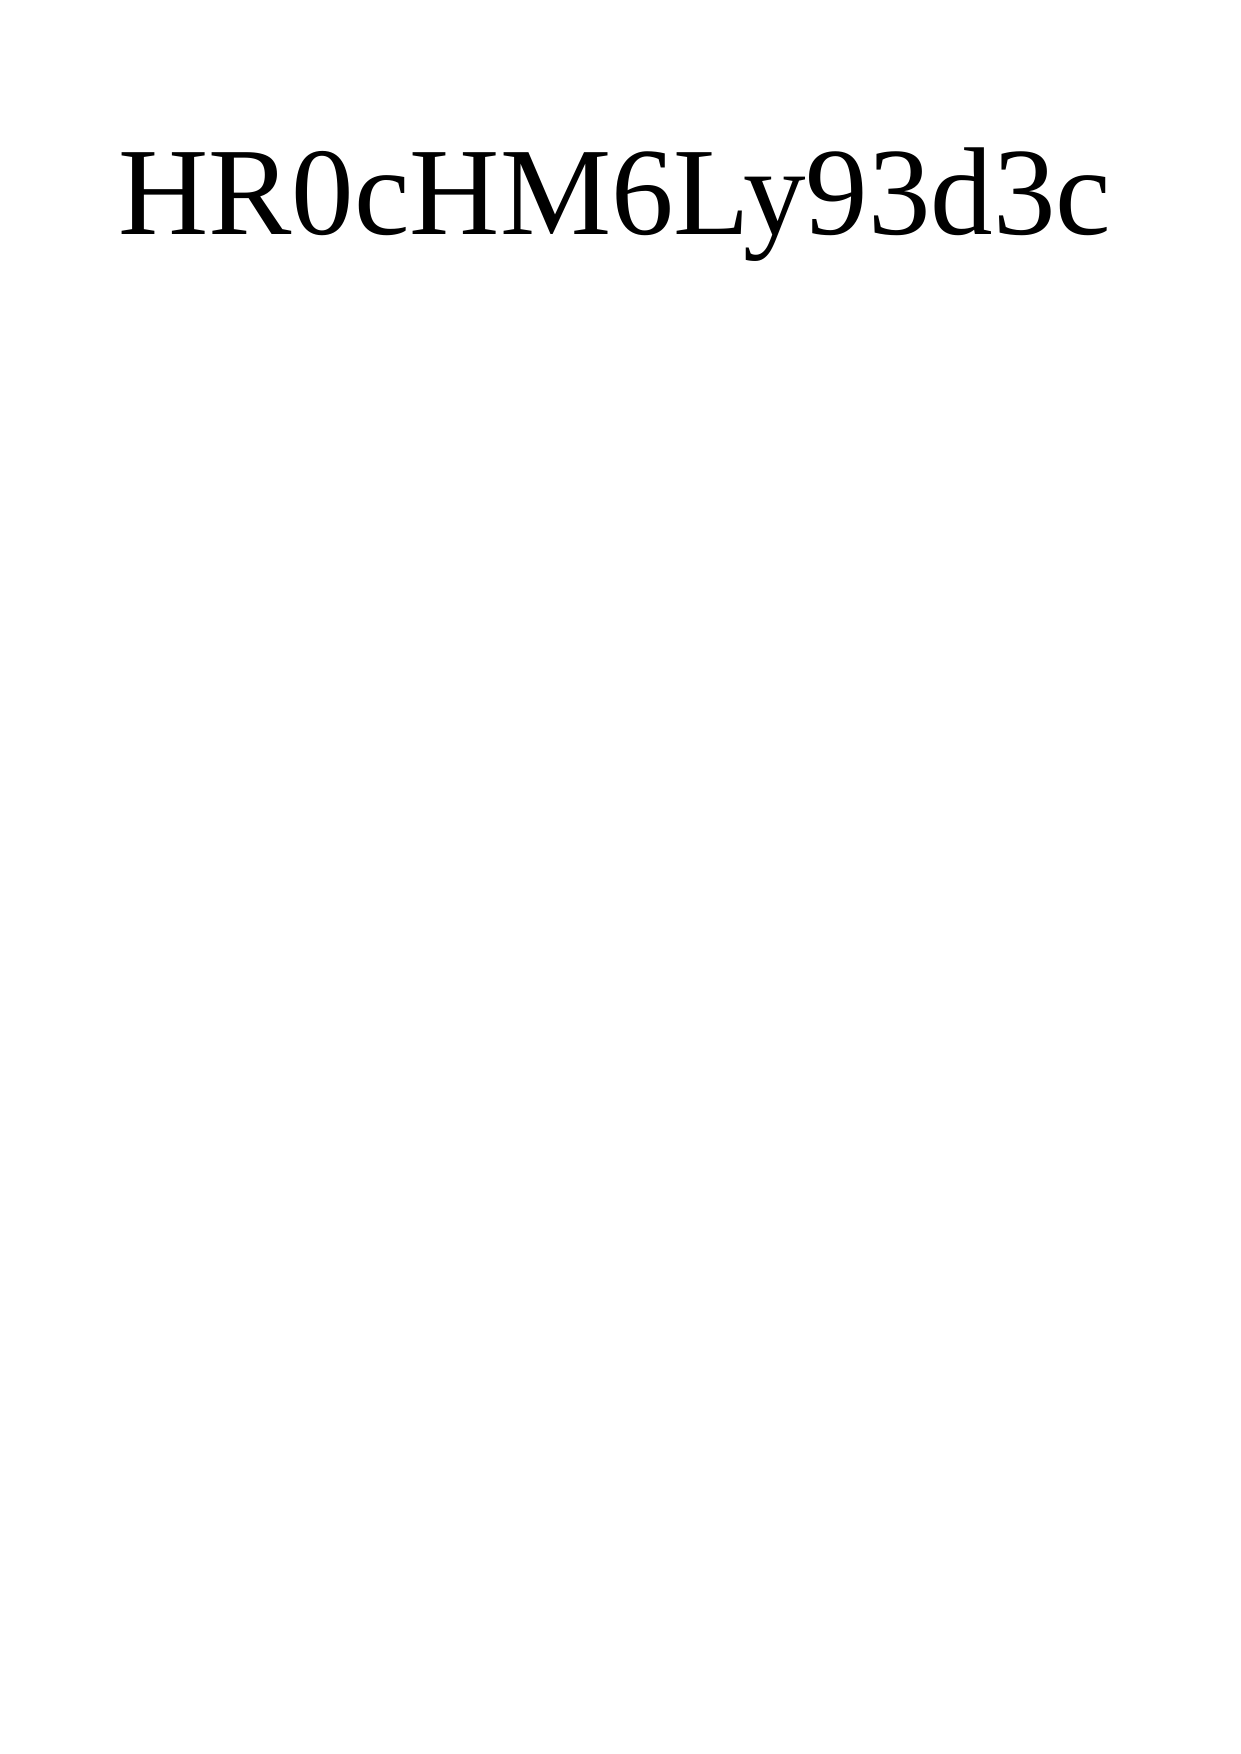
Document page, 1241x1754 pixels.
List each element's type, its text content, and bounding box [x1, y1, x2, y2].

text HR0cHM6Ly93d3c [118, 118, 1122, 262]
